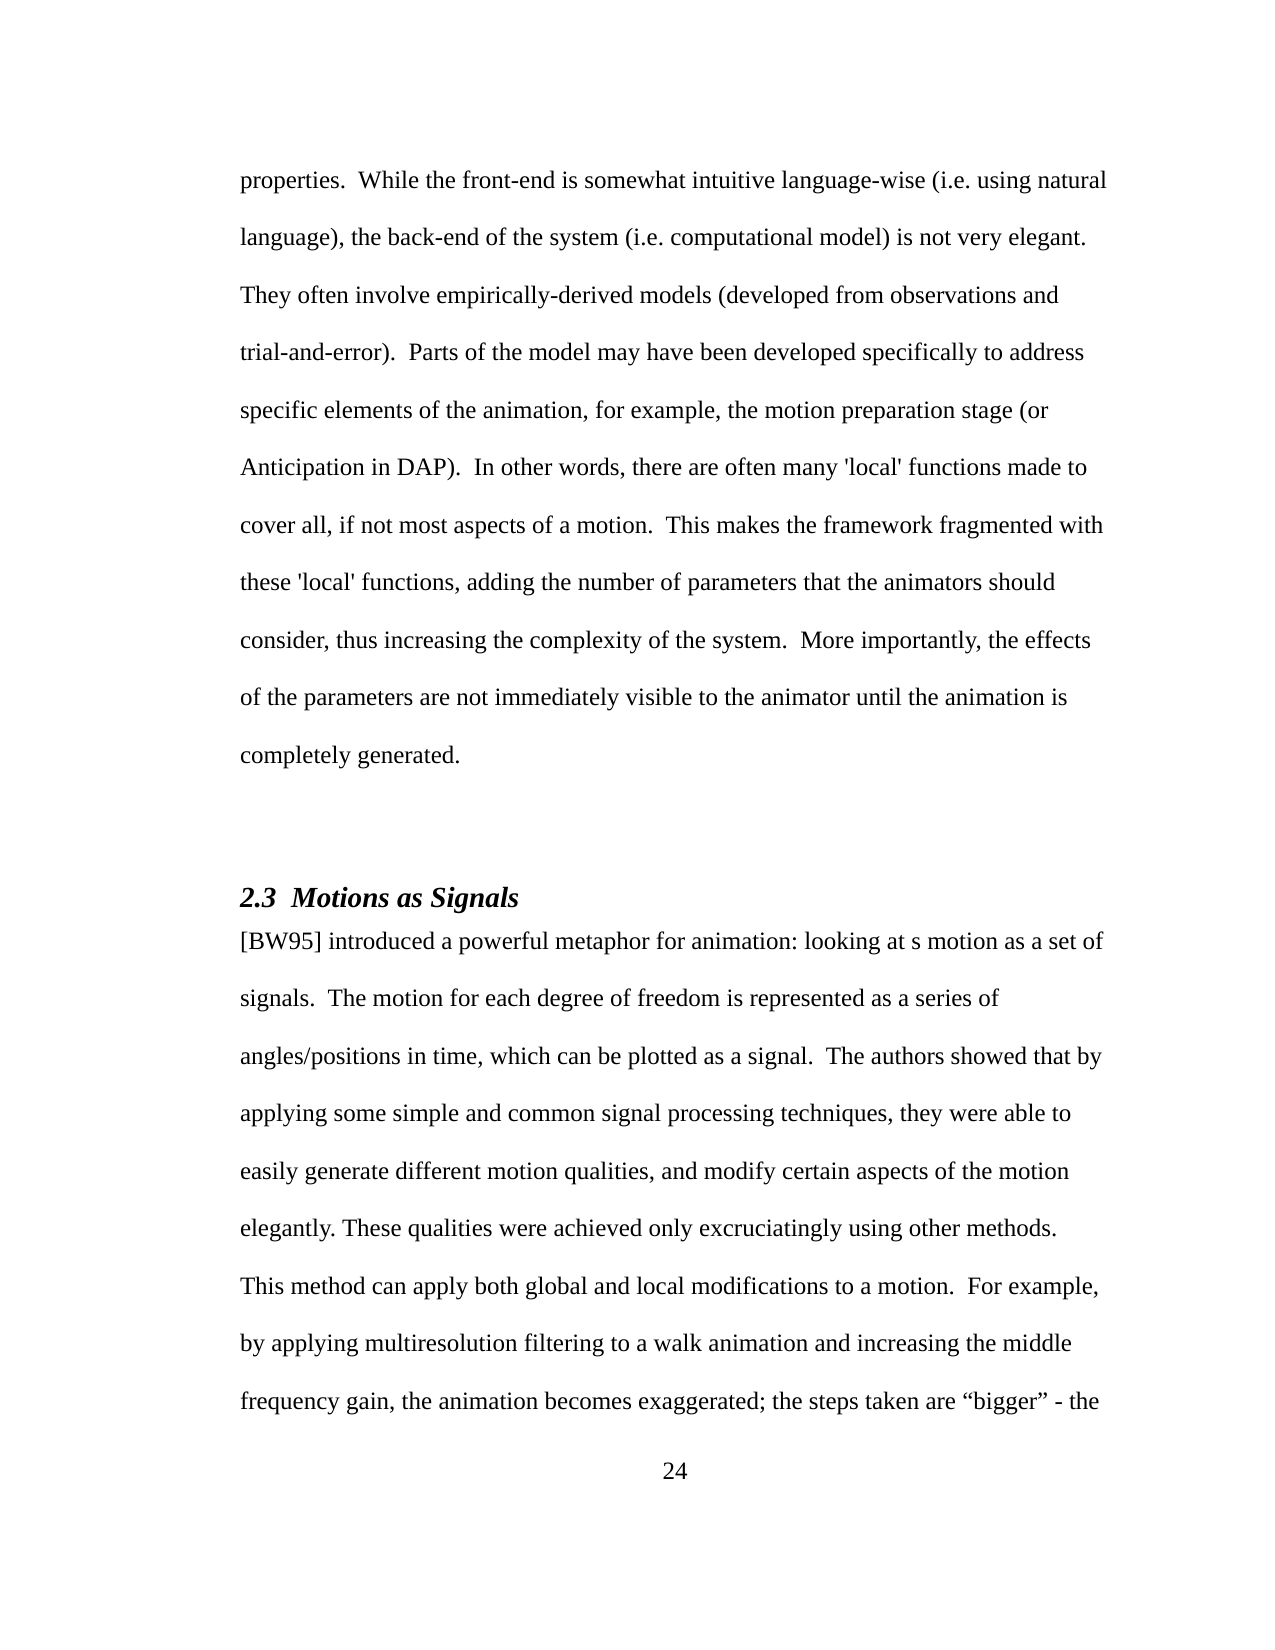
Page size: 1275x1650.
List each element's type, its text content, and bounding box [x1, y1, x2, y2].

text properties. While the front-end is somewhat intuitive language-wise (i.e. using natural language), the back-end of the system (i.e. computational model) is not very elegant. They often involve empirically-derived models (developed from observations and trial-and-error). Parts of the model may have been developed specifically to address specific elements of the animation, for example, the motion preparation stage (or Anticipation in DAP). In other words, there are often many 'local' functions made to cover all, if not most aspects of a motion. This makes the framework fragmented with these 'local' functions, adding the number of parameters that the animators should consider, thus increasing the complexity of the system. More importantly, the effects of the parameters are not immediately visible to the animator until the animation is completely generated. [240, 165, 1110, 768]
text [BW95] introduced a powerful metaphor for animation: looking at s motion as a set of signals. The motion for each degree of freedom is represented as a series of angles/positions in time, which can be plotted as a signal. The authors showed that by applying some simple and common signal processing techniques, they were able to easily generate different motion qualities, and modify certain aspects of the motion elegantly. These qualities were achieved only excruciatingly using other methods. This method can apply both global and local modifications to a motion. For example, by applying multiresolution filtering to a walk animation and increasing the middle frequency gain, the animation becomes exaggerated; the steps taken are “bigger” - the [240, 926, 1110, 1414]
subtitle 2.3 Motions as Signals [240, 880, 1110, 913]
